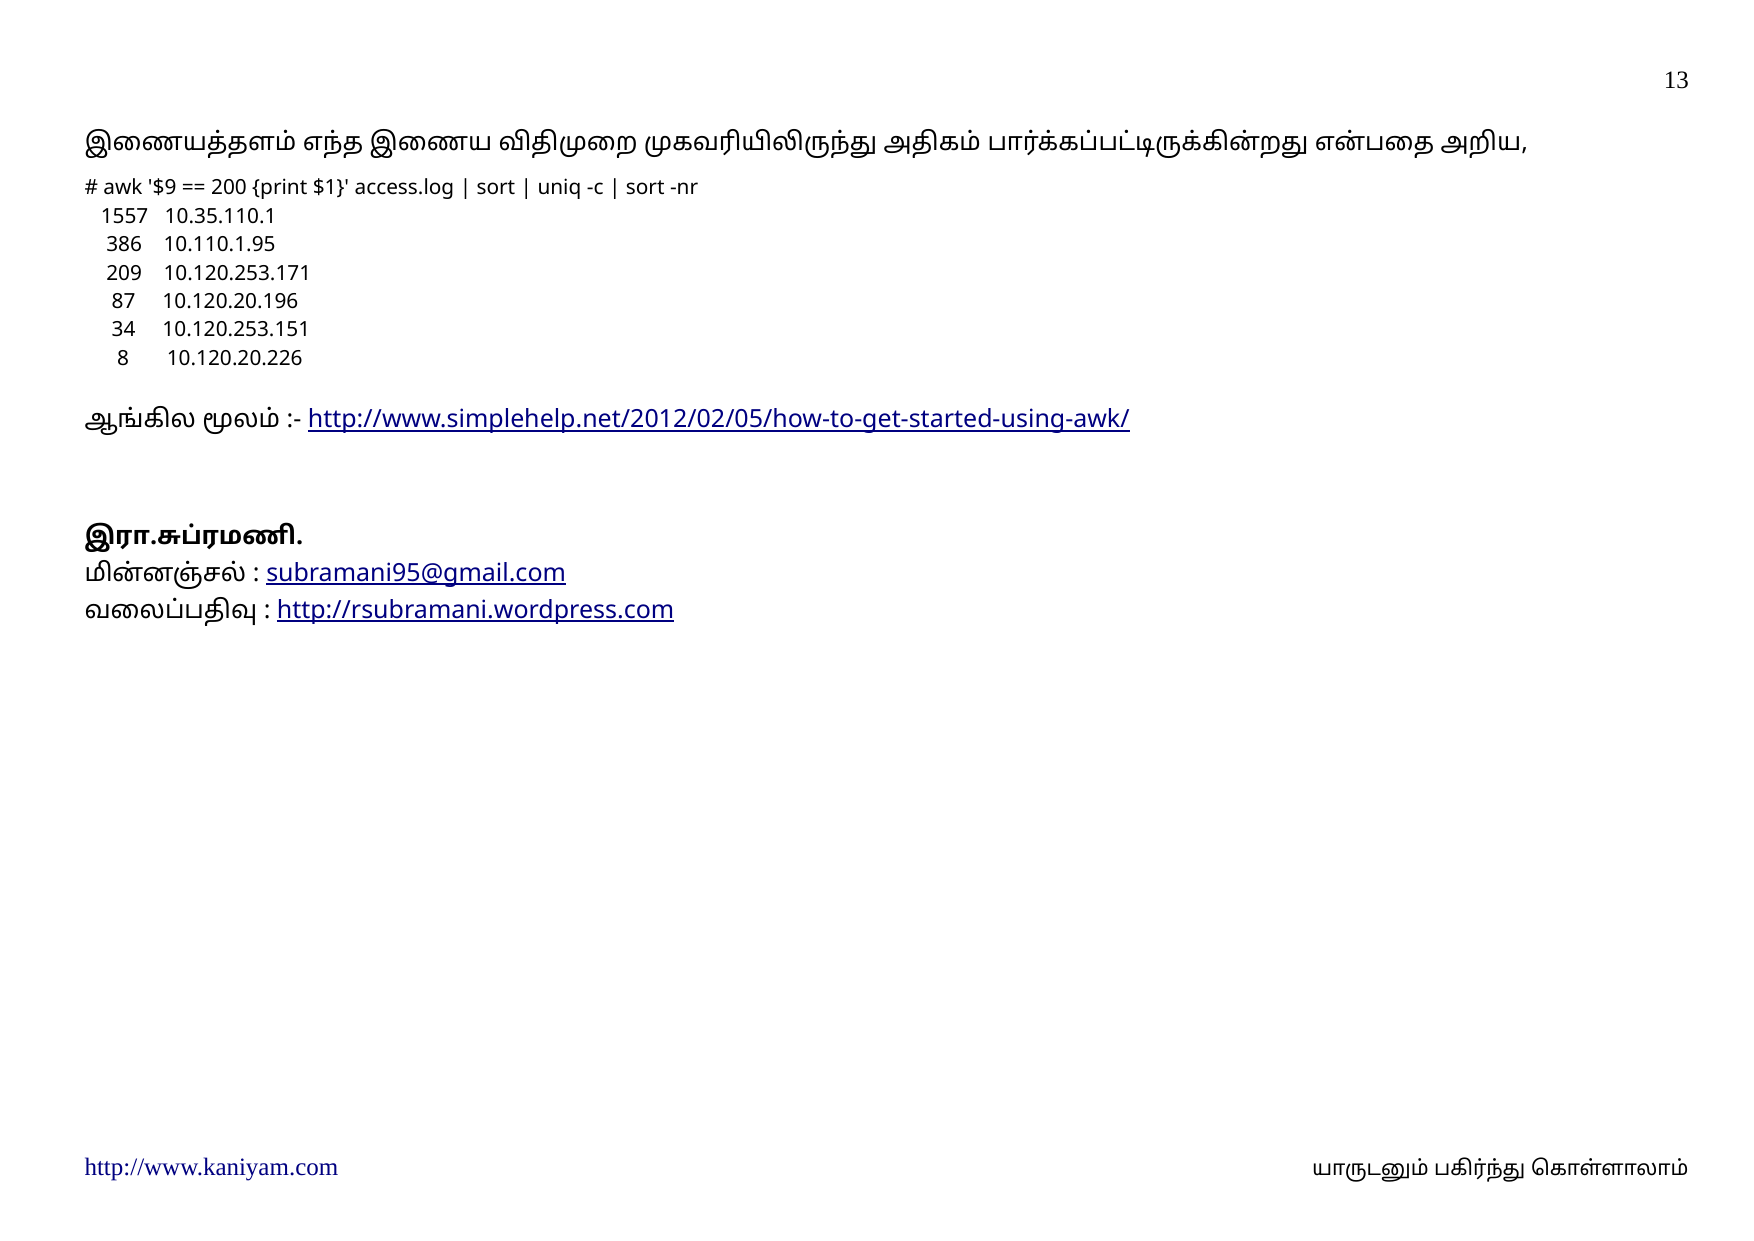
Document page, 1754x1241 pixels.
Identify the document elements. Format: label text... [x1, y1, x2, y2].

text # awk '$9 == 200 {print $1}' access.log | sort | uniq -c | sort -nr [84, 172, 1688, 201]
subtitle இரா.சுப்ரமணி. [84, 518, 1688, 554]
text 87 10.120.20.196 [84, 286, 1688, 314]
text மின்னஞ்சல் : subramani95@gmail.com வலைப்பதிவு : http://rsubramani.wordpress.com [84, 554, 1688, 628]
text 209 10.120.253.171 [84, 258, 1688, 286]
text 34 10.120.253.151 [84, 314, 1688, 343]
text 8 10.120.20.226 [84, 343, 1688, 371]
text 386 10.110.1.95 [84, 229, 1688, 258]
text 1557 10.35.110.1 [84, 201, 1688, 229]
text ஆங்கில மூலம் :- http://www.simplehelp.net/2012/02/05/how-to-get-started-using-awk/ [84, 401, 1688, 437]
text இணையத்தளம் எந்த இணைய விதிமுறை முகவரியிலிருந்து அதிகம் பார்க்கப்பட்டிருக்கின்றது என்பதை அறிய, [84, 124, 1688, 160]
